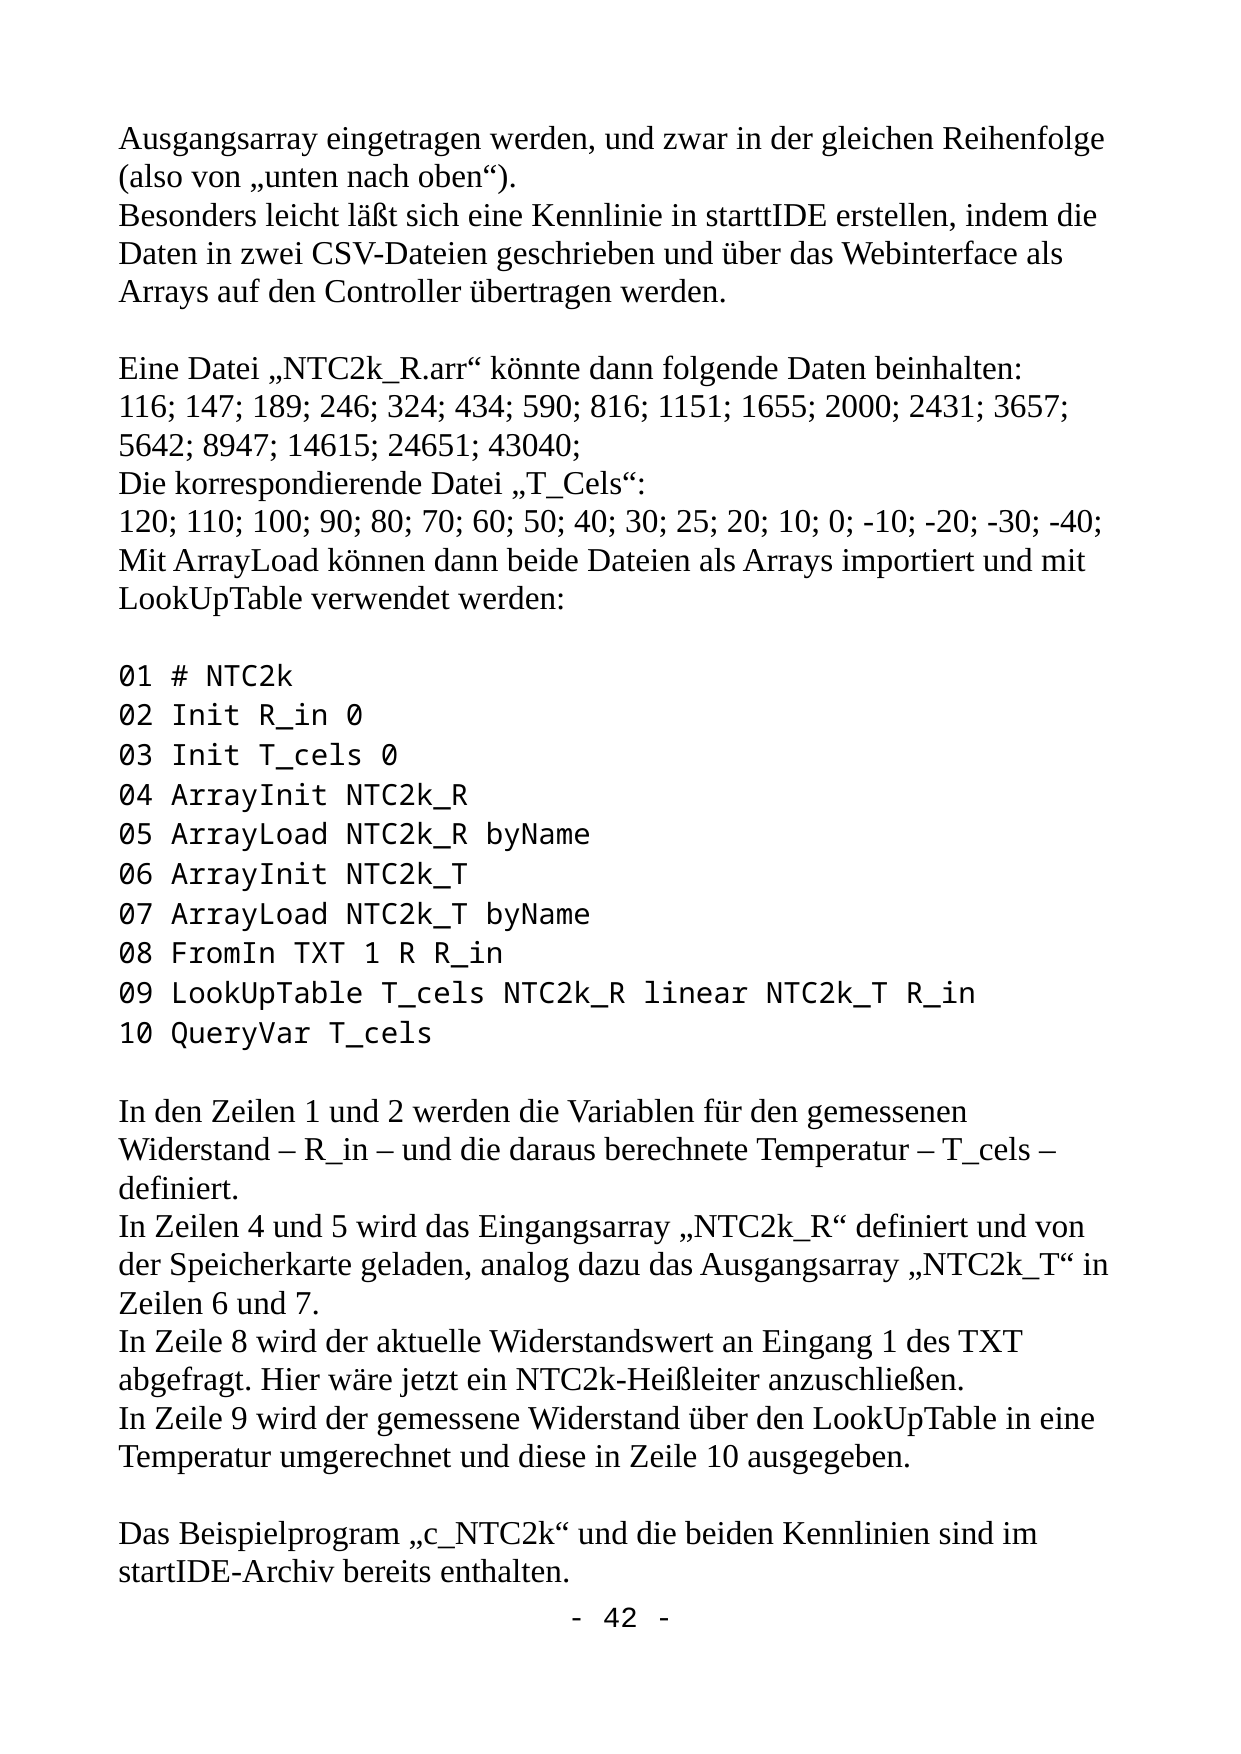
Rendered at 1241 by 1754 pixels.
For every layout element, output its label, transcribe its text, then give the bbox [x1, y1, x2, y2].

text 120; 110; 100; 90; 80; 70; 60; 50; 40; 30; 25; 20; 10; 0; -10; -20; -30; -40; [118, 501, 1122, 540]
text Mit ArrayLoad können dann beide Dateien als Arrays importiert und mit LookUpTable verwendet werden: [118, 540, 1122, 616]
text Eine Datei „NTC2k_R.arr“ könnte dann folgende Daten beinhalten: [118, 348, 1122, 386]
text Die korrespondierende Datei „T_Cels“: [118, 463, 1122, 501]
text Besonders leicht läßt sich eine Kennlinie in starttIDE erstellen, indem die Daten in zwei CSV-Dateien geschrieben und über das Webinterface als Arrays auf den Controller übertragen werden. [118, 195, 1122, 310]
text 01 # NTC2k 02 Init R_in 0 03 Init T_cels 0 04 ArrayInit NTC2k_R 05 ArrayLoad NTC2k_R byName 06 ArrayInit NTC2k_T 07 ArrayLoad NTC2k_T byName 08 FromIn TXT 1 R R_in 09 LookUpTable T_cels NTC2k_R linear NTC2k_T R_in 10 QueryVar T_cels In den Zeilen 1 und 2 werden die Variablen für den gemessenen Widerstand – R_in – und die daraus berechnete Temperatur – T_cels – definiert. [118, 655, 1122, 1206]
text In Zeile 8 wird der aktuelle Widerstandswert an Eingang 1 des TXT abgefragt. Hier wäre jetzt ein NTC2k-Heißleiter anzuschließen. [118, 1321, 1122, 1398]
text In Zeilen 4 und 5 wird das Eingangsarray „NTC2k_R“ definiert und von der Speicherkarte geladen, analog dazu das Ausgangsarray „NTC2k_T“ in Zeilen 6 und 7. [118, 1206, 1122, 1321]
text 116; 147; 189; 246; 324; 434; 590; 816; 1151; 1655; 2000; 2431; 3657; 5642; 8947; 14615; 24651; 43040; [118, 386, 1122, 463]
text In Zeile 9 wird der gemessene Widerstand über den LookUpTable in eine Temperatur umgerechnet und diese in Zeile 10 ausgegeben. [118, 1398, 1122, 1475]
text Ausgangsarray eingetragen werden, und zwar in der gleichen Reihenfolge (also von „unten nach oben“). [118, 118, 1122, 195]
text Das Beispielprogram „c_NTC2k“ und die beiden Kennlinien sind im startIDE-Archiv bereits enthalten. [118, 1513, 1122, 1590]
